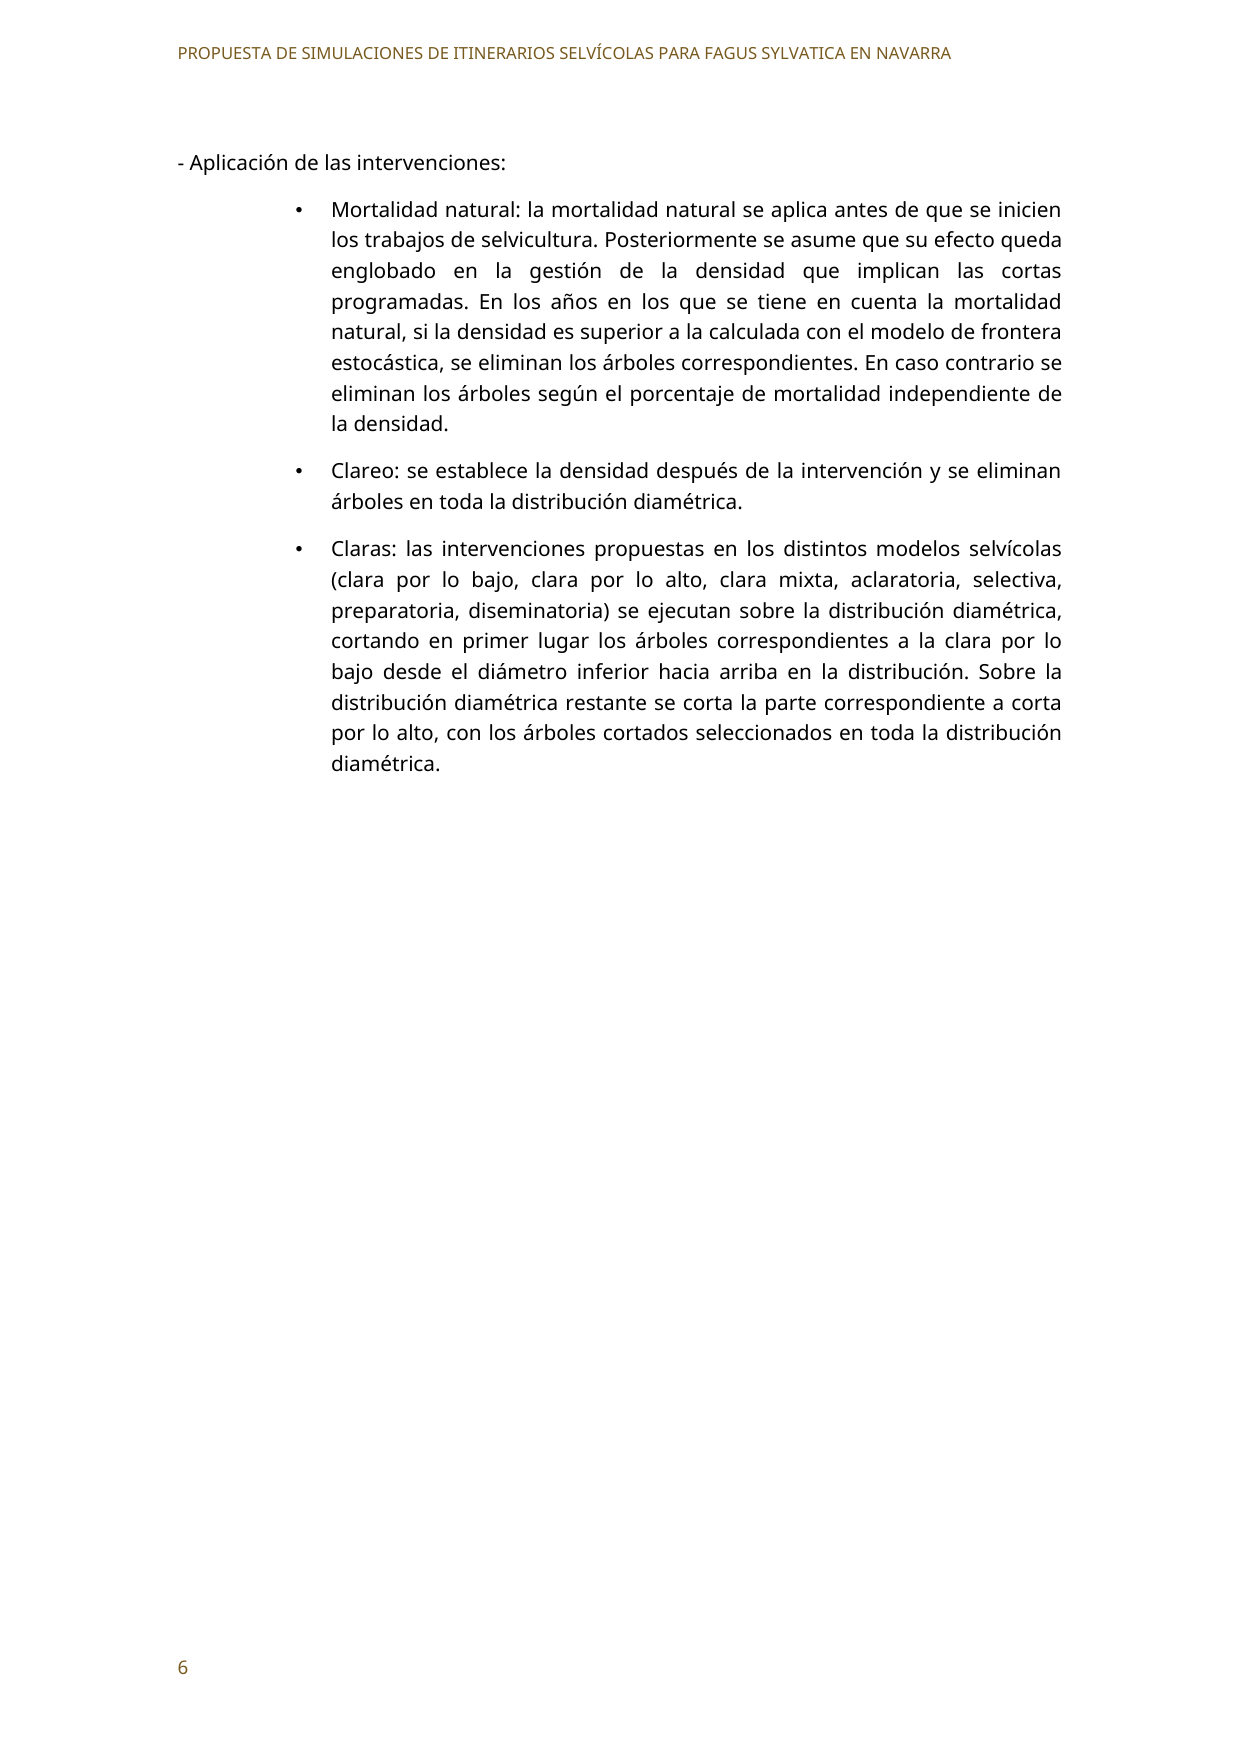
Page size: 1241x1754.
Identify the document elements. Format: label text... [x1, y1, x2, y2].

list Claras: las intervenciones propuestas en los distintos modelos selvícolas (clara por lo bajo, clara por lo alto, clara mixta, aclaratoria, selectiva, preparatoria, diseminatoria) se ejecutan sobre la distribución diamétrica, cortando en primer lugar los árboles correspondientes a la clara por lo bajo desde el diámetro inferior hacia arriba en la distribución. Sobre la distribución diamétrica restante se corta la parte correspondiente a corta por lo alto, con los árboles cortados seleccionados en toda la distribución diamétrica. [295, 534, 1063, 777]
list Mortalidad natural: la mortalidad natural se aplica antes de que se inicien los trabajos de selvicultura. Posteriormente se asume que su efecto queda englobado en la gestión de la densidad que implican las cortas programadas. En los años en los que se tiene en cuenta la mortalidad natural, si la densidad es superior a la calculada con el modelo de frontera estocástica, se eliminan los árboles correspondientes. En caso contrario se eliminan los árboles según el porcentaje de mortalidad independiente de la densidad. [295, 195, 1063, 438]
text - Aplicación de las intervenciones: [177, 148, 1063, 176]
list Clareo: se establece la densidad después de la intervención y se eliminan árboles en toda la distribución diamétrica. [295, 457, 1063, 516]
